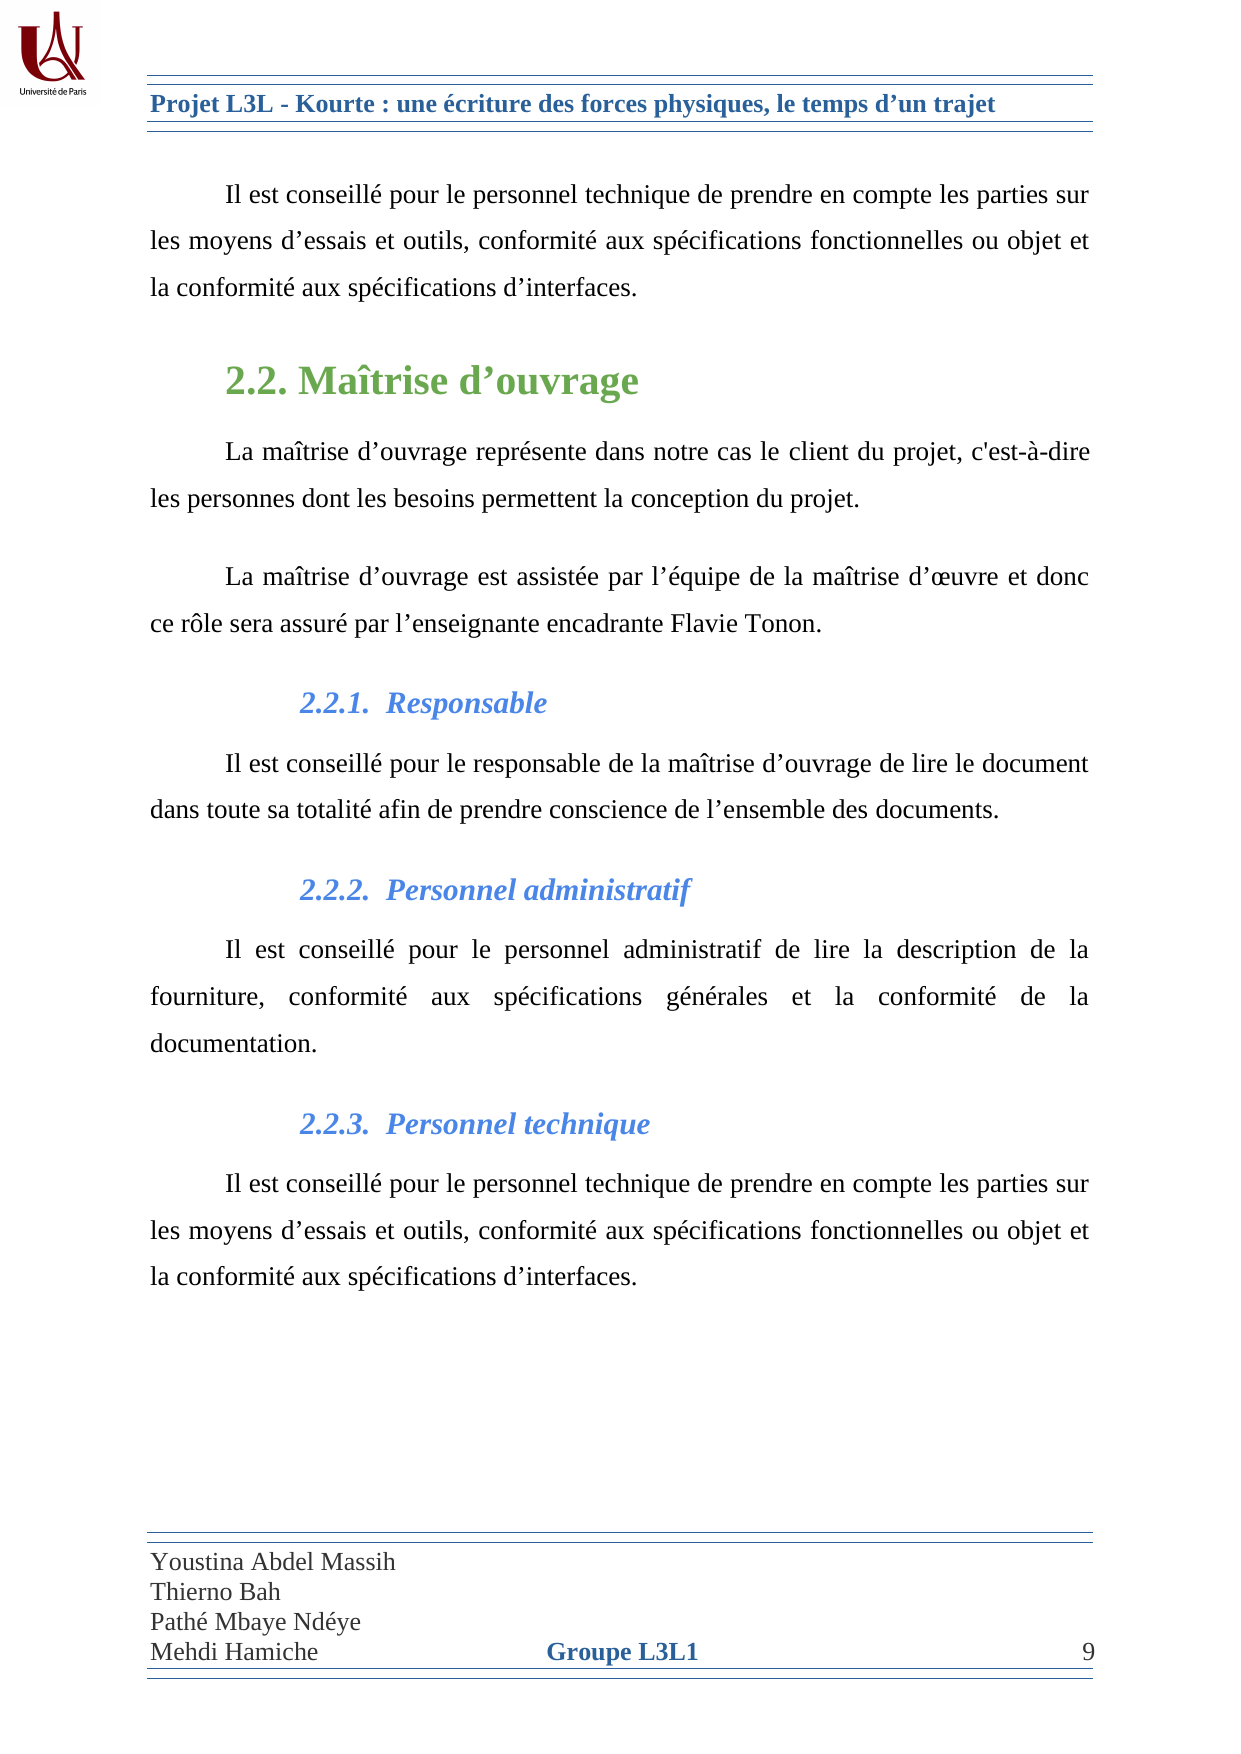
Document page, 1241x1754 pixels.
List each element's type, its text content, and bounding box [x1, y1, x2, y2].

text La maîtrise d’ouvrage représente dans notre cas le client du projet, c'est-à-dire les personnes dont les besoins permettent la conception du projet. [150, 436, 1090, 513]
text Il est conseillé pour le personnel technique de prendre en compte les parties sur les moyens d’essais et outils, conformité aux spécifications fonctionnelles ou objet et la conformité aux spécifications d’interfaces. [150, 1167, 1090, 1292]
subtitle 2.2. Maîtrise d’ouvrage [150, 355, 1090, 403]
picture [0, 0, 101, 107]
subtitle 2.2.1. Responsable [225, 685, 1090, 721]
text Il est conseillé pour le personnel administratif de lire la description de la fourniture, conformité aux spécifications générales et la conformité de la documentation. [150, 934, 1090, 1058]
text Il est conseillé pour le personnel technique de prendre en compte les parties sur les moyens d’essais et outils, conformité aux spécifications fonctionnelles ou objet et la conformité aux spécifications d’interfaces. [150, 178, 1090, 302]
subtitle 2.2.2. Personnel administratif [225, 871, 1090, 907]
subtitle 2.2.3. Personnel technique [225, 1105, 1090, 1141]
text La maîtrise d’ouvrage est assistée par l’équipe de la maîtrise d’œuvre et donc ce rôle sera assuré par l’enseignante encadrante Flavie Tonon. [150, 560, 1090, 638]
text Il est conseillé pour le responsable de la maîtrise d’ouvrage de lire le document dans toute sa totalité afin de prendre conscience de l’ensemble des documents. [150, 747, 1090, 825]
